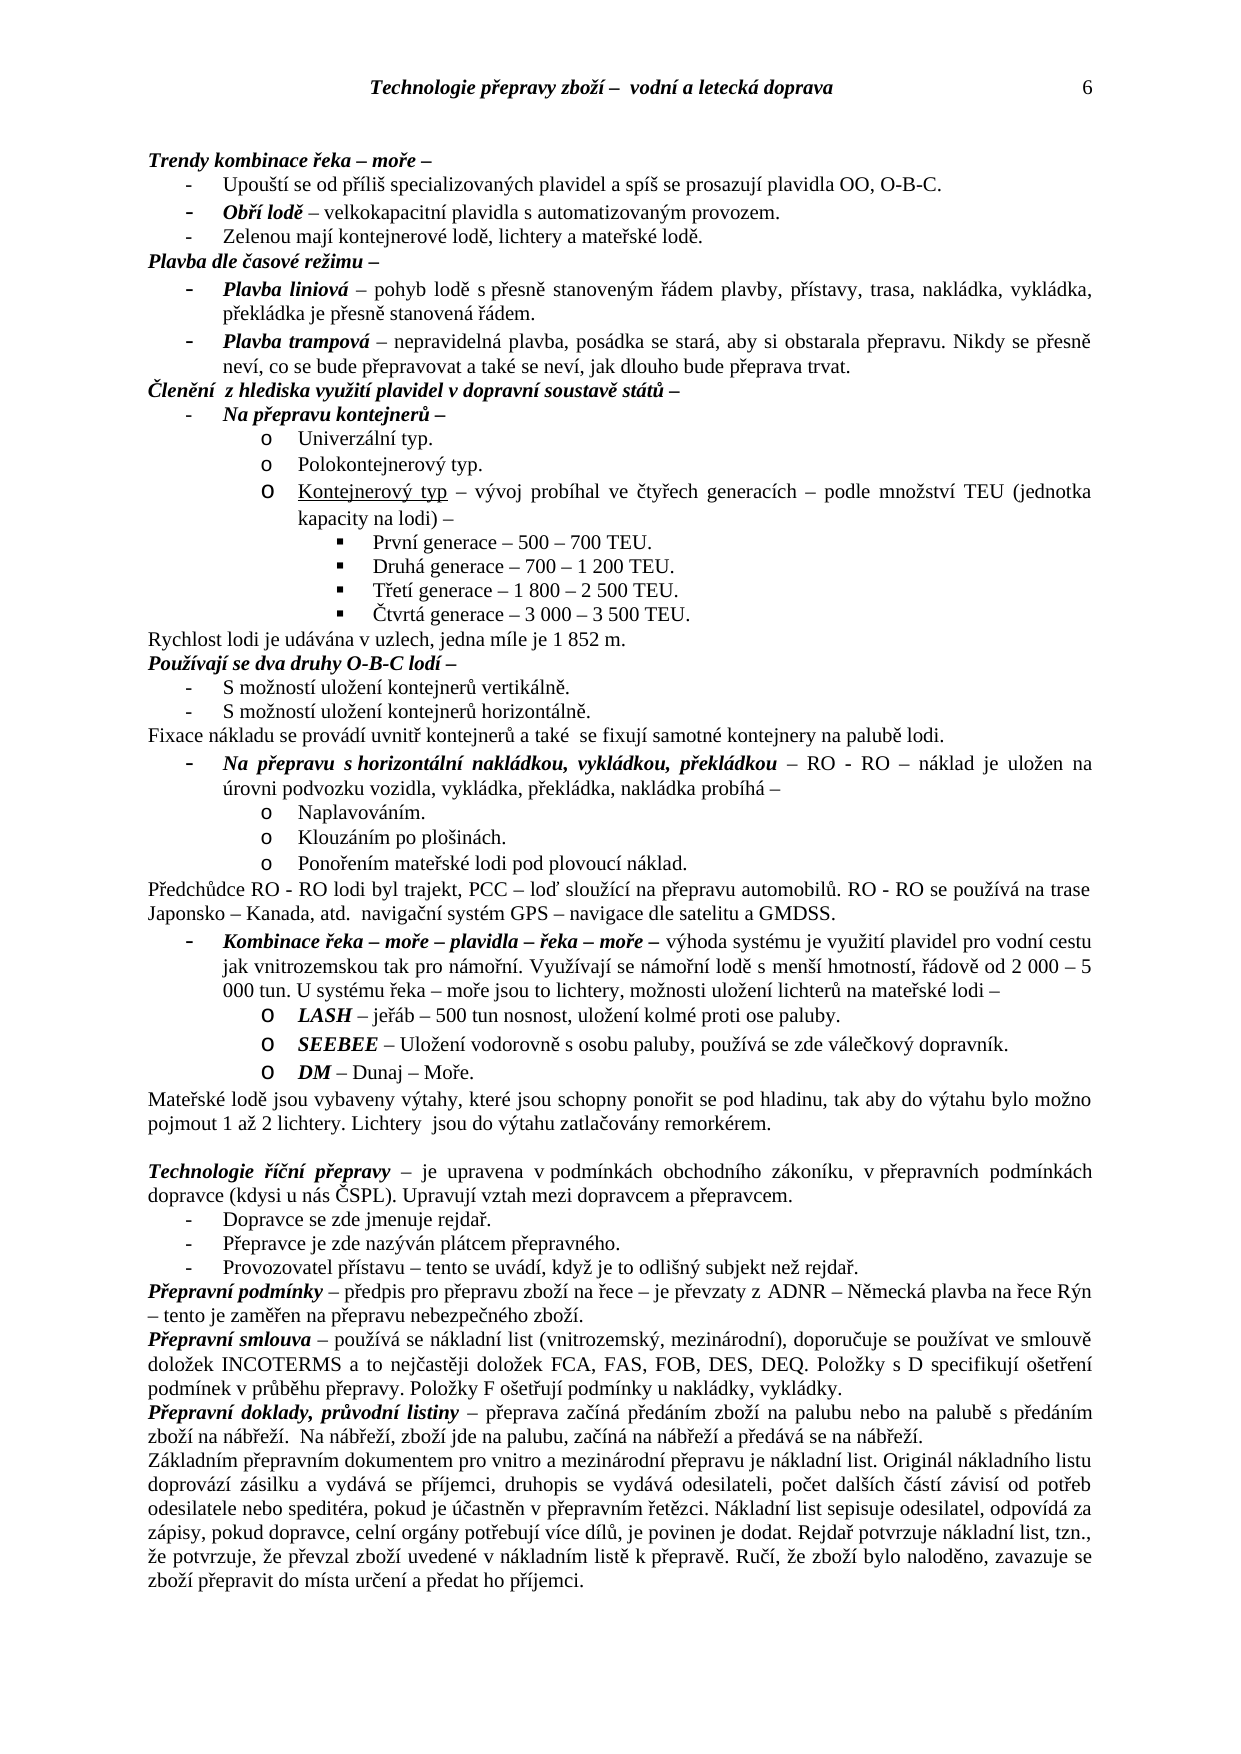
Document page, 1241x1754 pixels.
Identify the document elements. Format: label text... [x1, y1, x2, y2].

text Přepravní smlouva – používá se nákladní list (vnitrozemský, mezinárodní), doporučuje se používat ve smlouvě doložek INCOTERMS a to nejčastěji doložek FCA, FAS, FOB, DES, DEQ. Položky s D specifikují ošetření podmínek v průběhu přepravy. Položky F ošetřují podmínky u nakládky, vykládky. [148, 1327, 1093, 1399]
list Přepravce je zde nazýván plátcem přepravného. [185, 1231, 1093, 1255]
list DM – Dunaj – Moře. [260, 1058, 1093, 1087]
list Na přepravu kontejnerů – [185, 402, 1093, 426]
list Polokontejnerový typ. [260, 452, 1093, 478]
list Plavba trampová – nepravidelná plavba, posádka se stará, aby si obstarala přepravu. Nikdy se přesně neví, co se bude přepravovat a také se neví, jak dlouho bude přeprava trvat. [185, 325, 1093, 378]
list Kontejnerový typ – vývoj probíhal ve čtyřech generacích – podle množství TEU (jednotka kapacity na lodi) – [260, 478, 1093, 530]
subtitle Členění z hlediska využití plavidel v dopravní soustavě států – [148, 378, 1093, 402]
list Na přepravu s horizontální nakládkou, vykládkou, překládkou – RO - RO – náklad je uložen na úrovni podvozku vozidla, vykládka, překládka, nakládka probíhá – [185, 747, 1093, 799]
text Přepravní doklady, průvodní listiny – přeprava začíná předáním zboží na palubu nebo na palubě s předáním zboží na nábřeží. Na nábřeží, zboží jde na palubu, začíná na nábřeží a předává se na nábřeží. [148, 1399, 1093, 1448]
text Rychlost lodi je udávána v uzlech, jedna míle je 1 852 m. [148, 626, 1093, 651]
list Upouští se od příliš specializovaných plavidel a spíš se prosazují plavidla OO, O-B-C. [185, 172, 1093, 196]
list Zelenou mají kontejnerové lodě, lichtery a mateřské lodě. [185, 224, 1093, 248]
list Univerzální typ. [260, 426, 1093, 452]
list Provozovatel přístavu – tento se uvádí, když je to odlišný subjekt než rejdař. [185, 1255, 1093, 1279]
list Druhá generace – 700 – 1 200 TEU. [335, 554, 1093, 578]
text Fixace nákladu se provádí uvnitř kontejnerů a také se fixují samotné kontejnery na palubě lodi. [148, 723, 1093, 747]
text Mateřské lodě jsou vybaveny výtahy, které jsou schopny ponořit se pod hladinu, tak aby do výtahu bylo možno pojmout 1 až 2 lichtery. Lichtery jsou do výtahu zatlačovány remorkérem. [148, 1087, 1093, 1135]
list Kombinace řeka – moře – plavidla – řeka – moře – výhoda systému je využití plavidel pro vodní cestu jak vnitrozemskou tak pro námořní. Využívají se námořní lodě s menší hmotností, řádově od 2 000 – 5 000 tun. U systému řeka – moře jsou to lichtery, možnosti uložení lichterů na mateřské lodi – [185, 925, 1093, 1002]
list LASH – jeřáb – 500 tun nosnost, uložení kolmé proti ose paluby. [260, 1002, 1093, 1030]
subtitle Trendy kombinace řeka – moře – [148, 148, 1093, 172]
list Naplavováním. [260, 799, 1093, 825]
list SEEBEE – Uložení vodorovně s osobu paluby, používá se zde válečkový dopravník. [260, 1030, 1093, 1058]
list Třetí generace – 1 800 – 2 500 TEU. [335, 578, 1093, 602]
subtitle Plavba dle časové režimu – [148, 248, 1093, 273]
text Přepravní podmínky – předpis pro přepravu zboží na řece – je převzaty z ADNR – Německá plavba na řece Rýn – tento je zaměřen na přepravu nebezpečného zboží. [148, 1279, 1093, 1327]
text Technologie říční přepravy – je upravena v podmínkách obchodního zákoníku, v přepravních podmínkách dopravce (kdysi u nás ČSPL). Upravují vztah mezi dopravcem a přepravcem. [148, 1159, 1093, 1207]
list Dopravce se zde jmenuje rejdař. [185, 1207, 1093, 1231]
list S možností uložení kontejnerů horizontálně. [185, 699, 1093, 723]
subtitle Používají se dva druhy O-B-C lodí – [148, 651, 1093, 674]
list První generace – 500 – 700 TEU. [335, 530, 1093, 554]
list Plavba liniová – pohyb lodě s přesně stanoveným řádem plavby, přístavy, trasa, nakládka, vykládka, překládka je přesně stanovená řádem. [185, 273, 1093, 325]
text Základním přepravním dokumentem pro vnitro a mezinárodní přepravu je nákladní list. Originál nákladního listu doprovází zásilku a vydává se příjemci, druhopis se vydává odesilateli, počet dalších částí závisí od potřeb odesilatele nebo speditéra, pokud je účastněn v přepravním řetězci. Nákladní list sepisuje odesilatel, odpovídá za zápisy, pokud dopravce, celní orgány potřebují více dílů, je povinen je dodat. Rejdař potvrzuje nákladní list, tzn., že potvrzuje, že převzal zboží uvedené v nákladním listě k přepravě. Ručí, že zboží bylo naloděno, zavazuje se zboží přepravit do místa určení a předat ho příjemci. [148, 1448, 1093, 1592]
list Klouzáním po plošinách. [260, 825, 1093, 851]
list Ponořením mateřské lodi pod plovoucí náklad. [260, 851, 1093, 877]
text Předchůdce RO - RO lodi byl trajekt, PCC – loď sloužící na přepravu automobilů. RO - RO se používá na trase Japonsko – Kanada, atd. navigační systém GPS – navigace dle satelitu a GMDSS. [148, 877, 1093, 925]
list Čtvrtá generace – 3 000 – 3 500 TEU. [335, 602, 1093, 626]
list Obří lodě – velkokapacitní plavidla s automatizovaným provozem. [185, 196, 1093, 224]
list S možností uložení kontejnerů vertikálně. [185, 674, 1093, 699]
